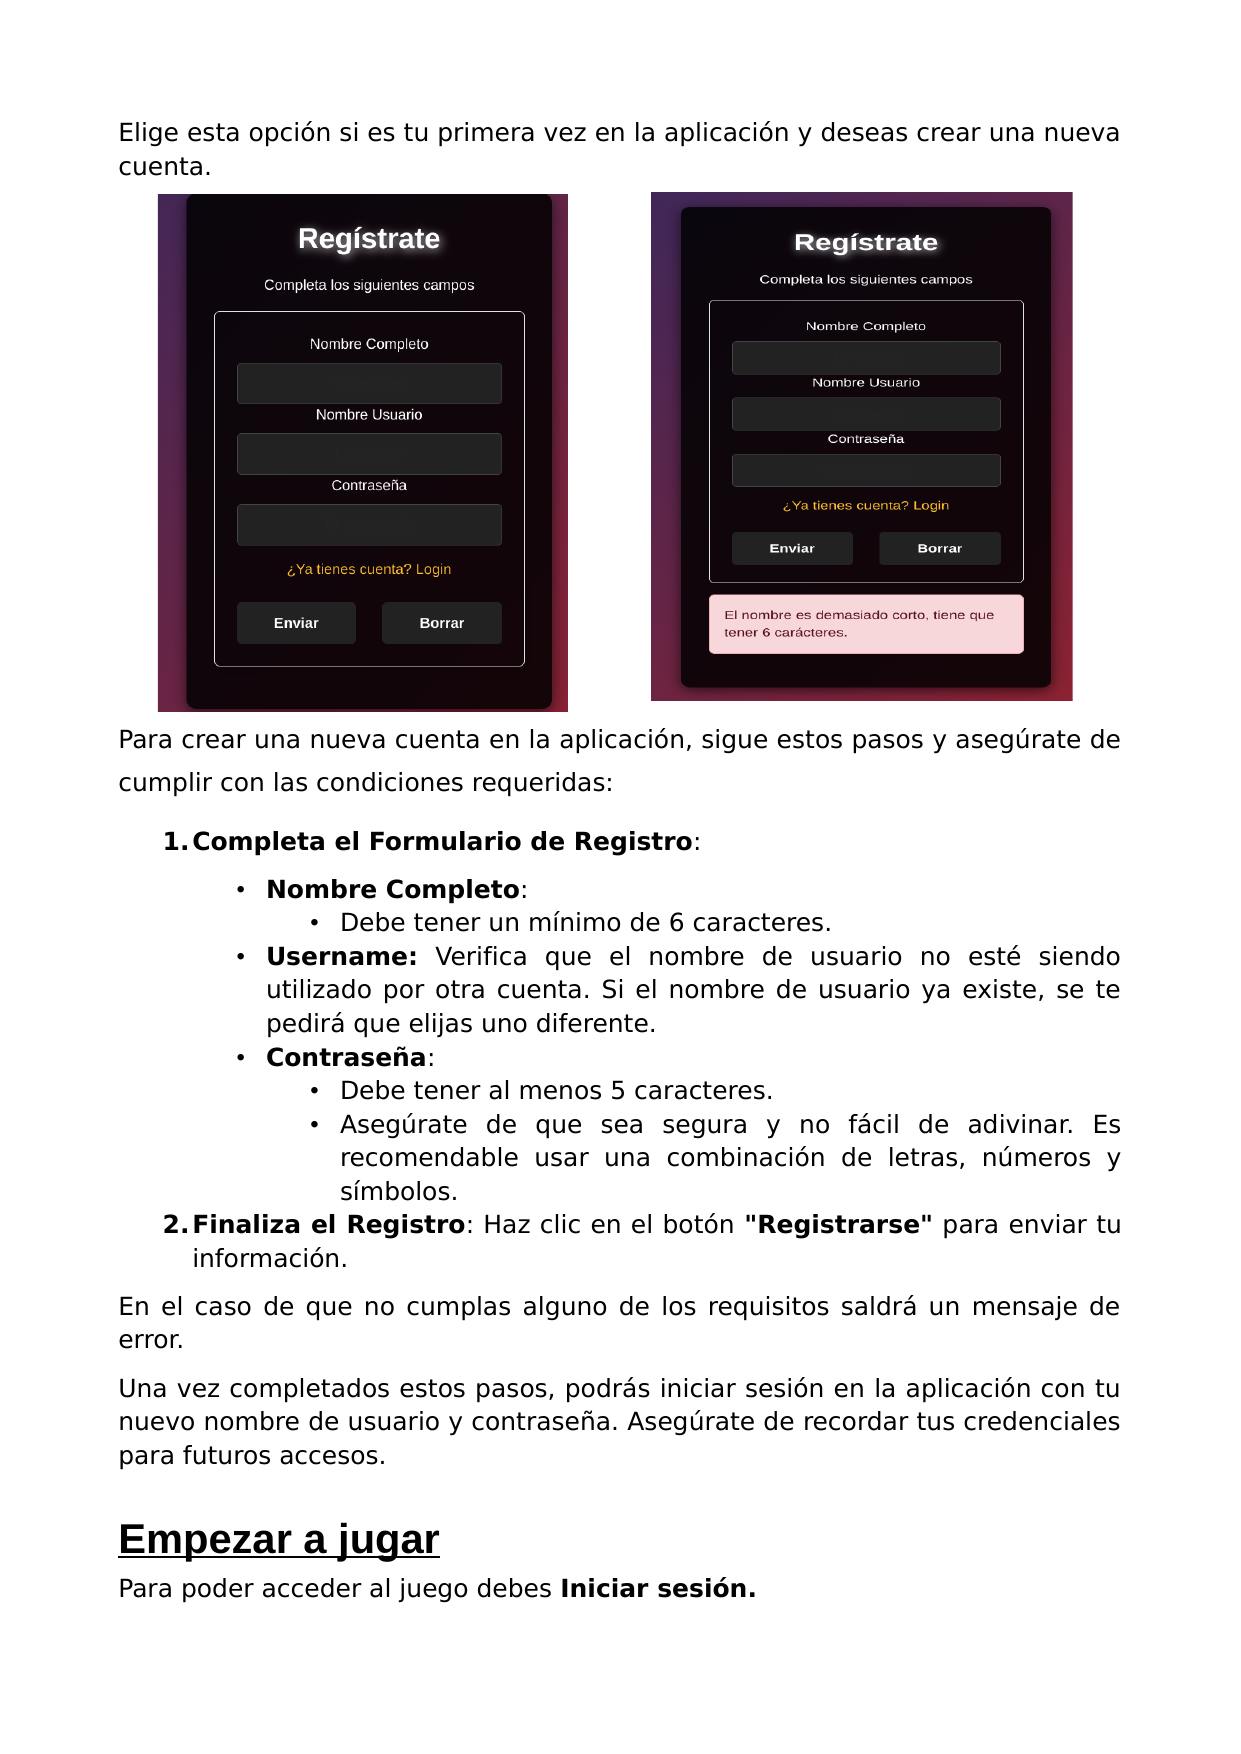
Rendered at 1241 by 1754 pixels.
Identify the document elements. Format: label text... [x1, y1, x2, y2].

list Asegúrate de que sea segura y no fácil de adivinar. Es recomendable usar una combinación de letras, números y símbolos. [310, 1110, 1122, 1206]
picture [157, 194, 568, 712]
text Para poder acceder al juego debes Iniciar sesión. [118, 1574, 1122, 1603]
list Nombre Completo: [236, 875, 1122, 904]
text En el caso de que no cumplas alguno de los requisitos saldrá un mensaje de error. [118, 1292, 1122, 1355]
list Debe tener un mínimo de 6 caracteres. [310, 908, 1122, 938]
subtitle Empezar a jugar [118, 1514, 1122, 1562]
list Finaliza el Registro: Haz clic en el botón "Registrarse" para enviar tu información. [162, 1210, 1122, 1273]
text Elige esta opción si es tu primera vez en la aplicación y deseas crear una nueva cuenta. [118, 118, 1122, 181]
list Contraseña: [236, 1043, 1122, 1072]
text Una vez completados estos pasos, podrás iniciar sesión en la aplicación con tu nuevo nombre de usuario y contraseña. Asegúrate de recordar tus credenciales para futuros accesos. [118, 1374, 1122, 1470]
list Debe tener al menos 5 caracteres. [310, 1076, 1122, 1105]
list Completa el Formulario de Registro: [162, 827, 1122, 856]
list Username: Verifica que el nombre de usuario no esté siendo utilizado por otra cuenta. Si el nombre de usuario ya existe, se te pedirá que elijas uno diferente. [236, 942, 1122, 1038]
picture [651, 192, 1073, 701]
text Para crear una nueva cuenta en la aplicación, sigue estos pasos y asegúrate de cumplir con las condiciones requeridas: [118, 725, 1122, 798]
